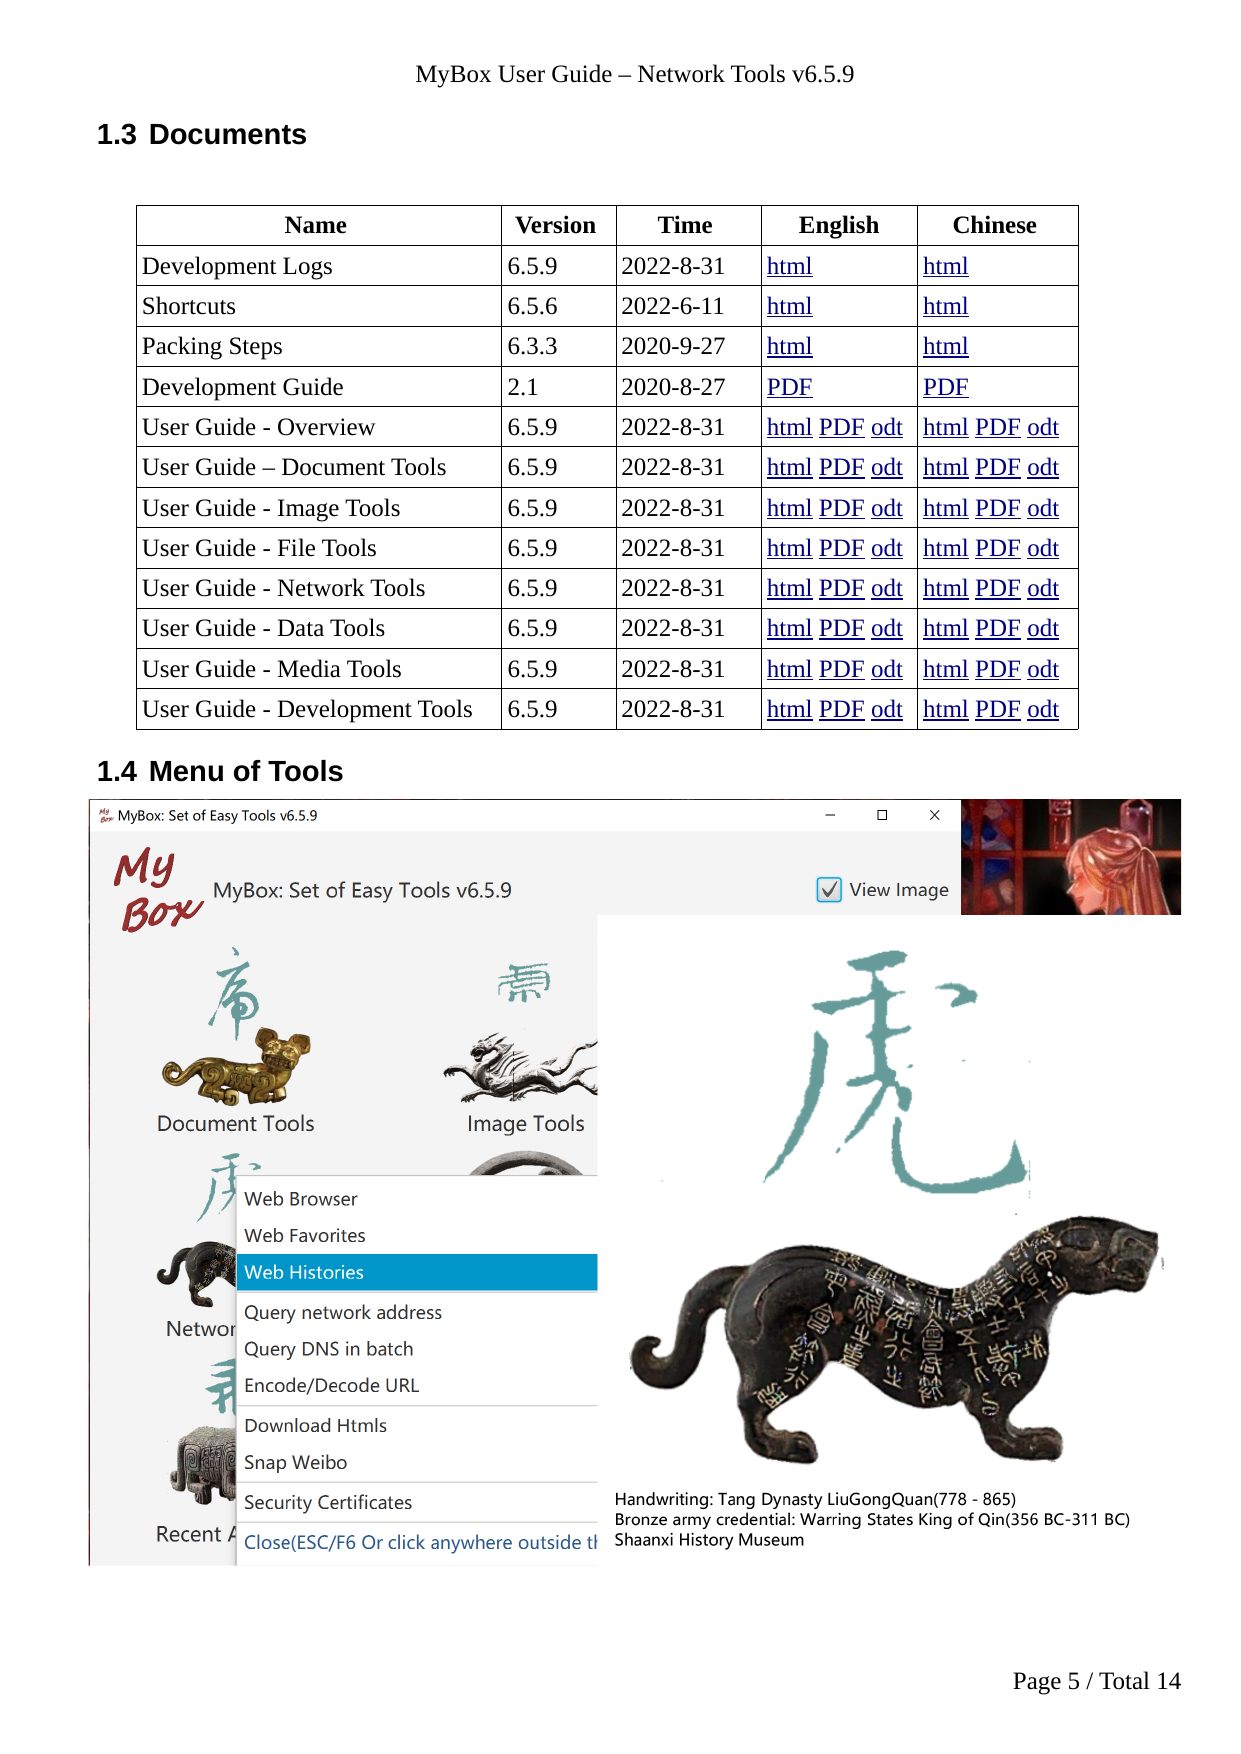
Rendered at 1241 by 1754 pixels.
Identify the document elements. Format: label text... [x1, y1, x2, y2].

table_cell 2022-8-31 [617, 569, 761, 608]
table_cell html [918, 327, 1078, 366]
table_cell 2022-8-31 [617, 488, 761, 527]
table_header Name [137, 206, 501, 245]
picture [88, 799, 1182, 1566]
table_cell Packing Steps [137, 327, 501, 366]
table_cell html PDF odt [918, 447, 1078, 487]
table_cell PDF [762, 367, 917, 406]
table_cell User Guide - Data Tools [137, 609, 501, 648]
table_cell 6.5.9 [502, 246, 616, 285]
table_cell PDF [918, 367, 1078, 406]
table_cell html PDF odt [918, 528, 1078, 567]
table_cell Shortcuts [137, 286, 501, 326]
table_cell 2022-6-11 [617, 286, 761, 326]
table_header English [762, 206, 917, 245]
table_cell html PDF odt [762, 528, 917, 567]
table_cell html [762, 327, 917, 366]
table_cell 2022-8-31 [617, 407, 761, 446]
table_cell 2022-8-31 [617, 246, 761, 285]
table_cell 6.5.9 [502, 689, 616, 729]
table_cell User Guide - File Tools [137, 528, 501, 567]
table_cell 6.3.3 [502, 327, 616, 366]
table_cell html PDF odt [762, 569, 917, 608]
table_cell 2022-8-31 [617, 689, 761, 729]
table_cell html [918, 246, 1078, 285]
subtitle Documents [88, 117, 1181, 151]
table_cell html [762, 286, 917, 326]
table_cell User Guide - Development Tools [137, 689, 501, 729]
table_cell 2022-8-31 [617, 609, 761, 648]
table_cell html [762, 246, 917, 285]
table_cell 6.5.9 [502, 488, 616, 527]
table_cell 2.1 [502, 367, 616, 406]
table_cell 6.5.6 [502, 286, 616, 326]
table_cell User Guide - Media Tools [137, 649, 501, 688]
table_header Chinese [918, 206, 1078, 245]
table_cell 2020-8-27 [617, 367, 761, 406]
table_cell html PDF odt [762, 447, 917, 487]
table_cell html PDF odt [918, 649, 1078, 688]
table_cell html [918, 286, 1078, 326]
table_cell 2022-8-31 [617, 649, 761, 688]
table_cell 6.5.9 [502, 609, 616, 648]
table_cell User Guide - Image Tools [137, 488, 501, 527]
table_cell Development Logs [137, 246, 501, 285]
table_cell html PDF odt [762, 689, 917, 729]
table_cell html PDF odt [762, 609, 917, 648]
table_cell html PDF odt [918, 689, 1078, 729]
table_header Version [502, 206, 616, 245]
table_cell html PDF odt [918, 569, 1078, 608]
subtitle Menu of Tools [88, 754, 1181, 787]
table_cell 6.5.9 [502, 649, 616, 688]
table_cell 6.5.9 [502, 447, 616, 487]
table_cell html PDF odt [762, 407, 917, 446]
table_cell html PDF odt [918, 407, 1078, 446]
table_cell User Guide – Document Tools [137, 447, 501, 487]
table_cell html PDF odt [762, 649, 917, 688]
table_cell Development Guide [137, 367, 501, 406]
table_cell User Guide - Overview [137, 407, 501, 446]
table_cell 2022-8-31 [617, 528, 761, 567]
table_cell 6.5.9 [502, 569, 616, 608]
table_cell html PDF odt [762, 488, 917, 527]
table_cell html PDF odt [918, 488, 1078, 527]
table_cell 6.5.9 [502, 528, 616, 567]
table_cell User Guide - Network Tools [137, 569, 501, 608]
table_cell html PDF odt [918, 609, 1078, 648]
table_cell 2022-8-31 [617, 447, 761, 487]
table_cell 6.5.9 [502, 407, 616, 446]
table_header Time [617, 206, 761, 245]
table_cell 2020-9-27 [617, 327, 761, 366]
